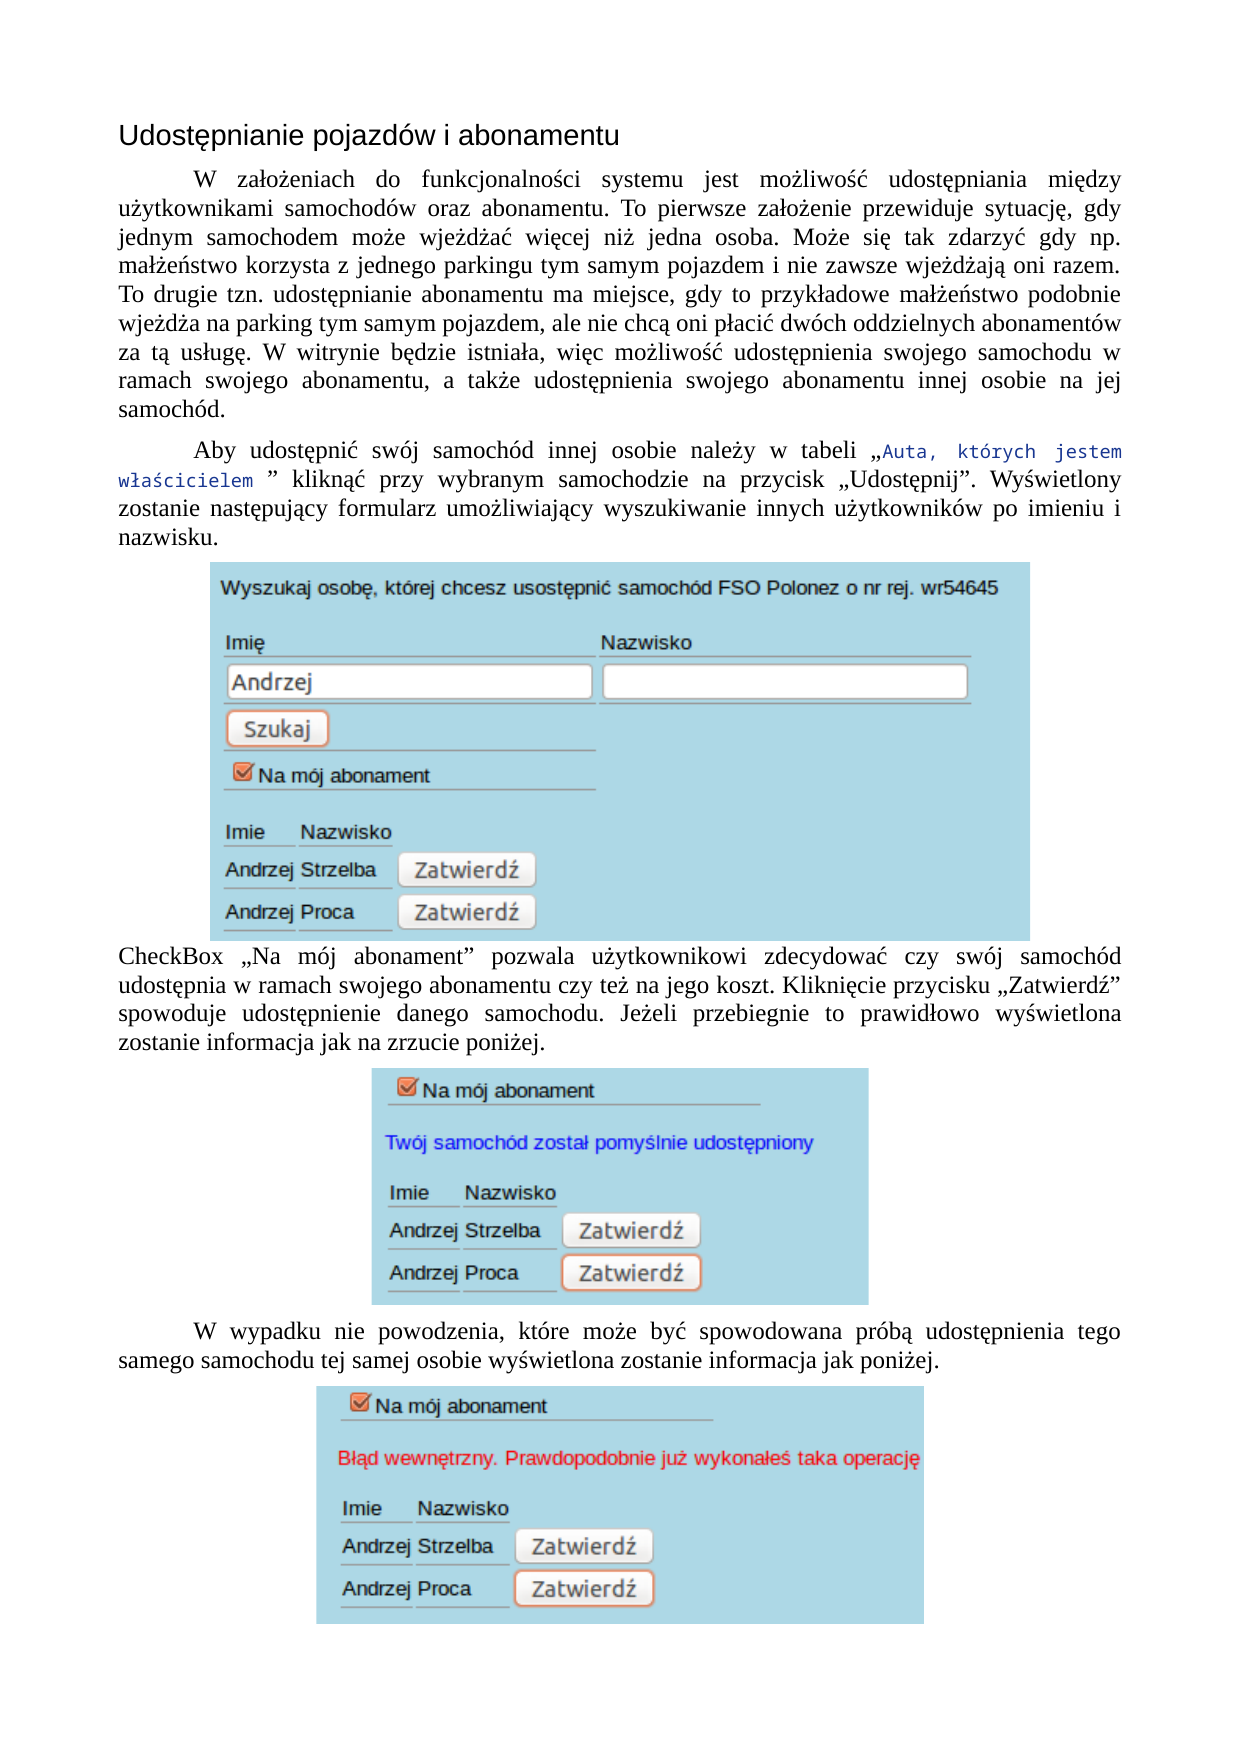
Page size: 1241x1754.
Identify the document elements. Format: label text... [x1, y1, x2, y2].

text Aby udostępnić swój samochód innej osobie należy w tabeli „Auta, których jestem właścicielem ” kliknąć przy wybranym samochodzie na przycisk „Udostępnij”. Wyświetlony zostanie następujący formularz umożliwiający wyszukiwanie innych użytkowników po imieniu i nazwisku. [118, 435, 1122, 550]
text CheckBox „Na mój abonament” pozwala użytkownikowi zdecydować czy swój samochód udostępnia w ramach swojego abonamentu czy też na jego koszt. Kliknięcie przycisku „Zatwierdź” spowoduje udostępnienie danego samochodu. Jeżeli przebiegnie to prawidłowo wyświetlona zostanie informacja jak na zrzucie poniżej. [118, 563, 1122, 1056]
picture [316, 1386, 924, 1624]
text W wypadku nie powodzenia, które może być spowodowana próbą udostępnienia tego samego samochodu tej samej osobie wyświetlona zostanie informacja jak poniżej. [118, 1316, 1122, 1373]
subtitle Udostępnianie pojazdów i abonamentu [118, 118, 1122, 152]
picture [371, 1068, 869, 1305]
text W założeniach do funkcjonalności systemu jest możliwość udostępniania między użytkownikami samochodów oraz abonamentu. To pierwsze założenie przewiduje sytuację, gdy jednym samochodem może wjeżdżać więcej niż jedna osoba. Może się tak zdarzyć gdy np. małżeństwo korzysta z jednego parkingu tym samym pojazdem i nie zawsze wjeżdżają oni razem. To drugie tzn. udostępnianie abonamentu ma miejsce, gdy to przykładowe małżeństwo podobnie wjeżdża na parking tym samym pojazdem, ale nie chcą oni płacić dwóch oddzielnych abonamentów za tą usługę. W witrynie będzie istniała, więc możliwość udostępnienia swojego samochodu w ramach swojego abonamentu, a także udostępnienia swojego abonamentu innej osobie na jej samochód. [118, 164, 1122, 423]
picture [210, 562, 1031, 941]
